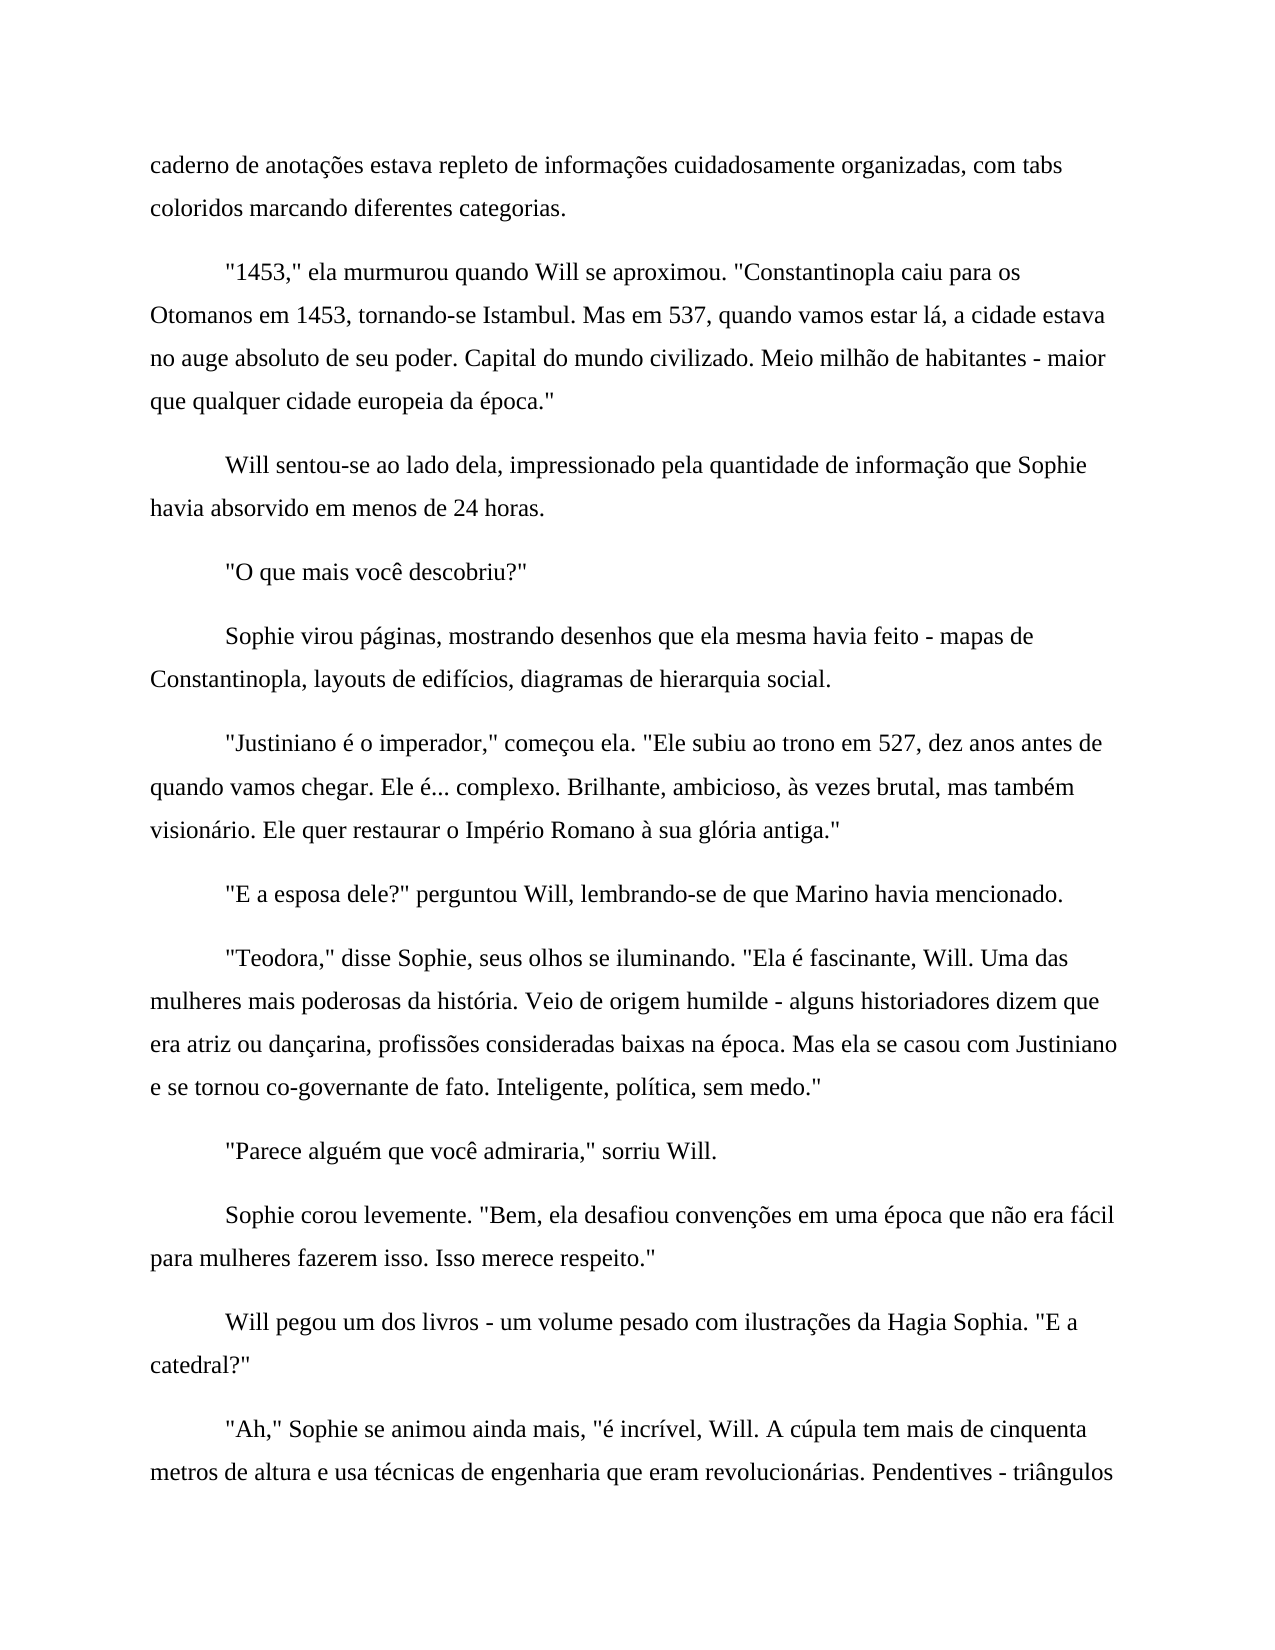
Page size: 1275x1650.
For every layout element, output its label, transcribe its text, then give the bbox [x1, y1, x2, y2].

text Will pegou um dos livros - um volume pesado com ilustrações da Hagia Sophia. "E a catedral?" [150, 1307, 1125, 1379]
text "Justiniano é o imperador," começou ela. "Ele subiu ao trono em 527, dez anos antes de quando vamos chegar. Ele é... complexo. Brilhante, ambicioso, às vezes brutal, mas também visionário. Ele quer restaurar o Império Romano à sua glória antiga." [150, 728, 1125, 843]
text Sophie virou páginas, mostrando desenhos que ela mesma havia feito - mapas de Constantinopla, layouts de edifícios, diagramas de hierarquia social. [150, 621, 1125, 693]
text "E a esposa dele?" perguntou Will, lembrando-se de que Marino havia mencionado. [150, 879, 1125, 907]
text caderno de anotações estava repleto de informações cuidadosamente organizadas, com tabs coloridos marcando diferentes categorias. [150, 150, 1125, 222]
text "1453," ela murmurou quando Will se aproximou. "Constantinopla caiu para os Otomanos em 1453, tornando-se Istambul. Mas em 537, quando vamos estar lá, a cidade estava no auge absoluto de seu poder. Capital do mundo civilizado. Meio milhão de habitantes - maior que qualquer cidade europeia da época." [150, 257, 1125, 415]
text "Parece alguém que você admiraria," sorriu Will. [150, 1136, 1125, 1165]
text "Teodora," disse Sophie, seus olhos se iluminando. "Ela é fascinante, Will. Uma das mulheres mais poderosas da história. Veio de origem humilde - alguns historiadores dizem que era atriz ou dançarina, profissões consideradas baixas na época. Mas ela se casou com Justiniano e se tornou co-governante de fato. Inteligente, política, sem medo." [150, 943, 1125, 1101]
text Sophie corou levemente. "Bem, ela desafiou convenções em uma época que não era fácil para mulheres fazerem isso. Isso merece respeito." [150, 1200, 1125, 1272]
text "O que mais você descobriu?" [150, 557, 1125, 586]
text "Ah," Sophie se animou ainda mais, "é incrível, Will. A cúpula tem mais de cinquenta metros de altura e usa técnicas de engenharia que eram revolucionárias. Pendentives - triângulos [150, 1414, 1125, 1486]
text Will sentou-se ao lado dela, impressionado pela quantidade de informação que Sophie havia absorvido em menos de 24 horas. [150, 450, 1125, 522]
